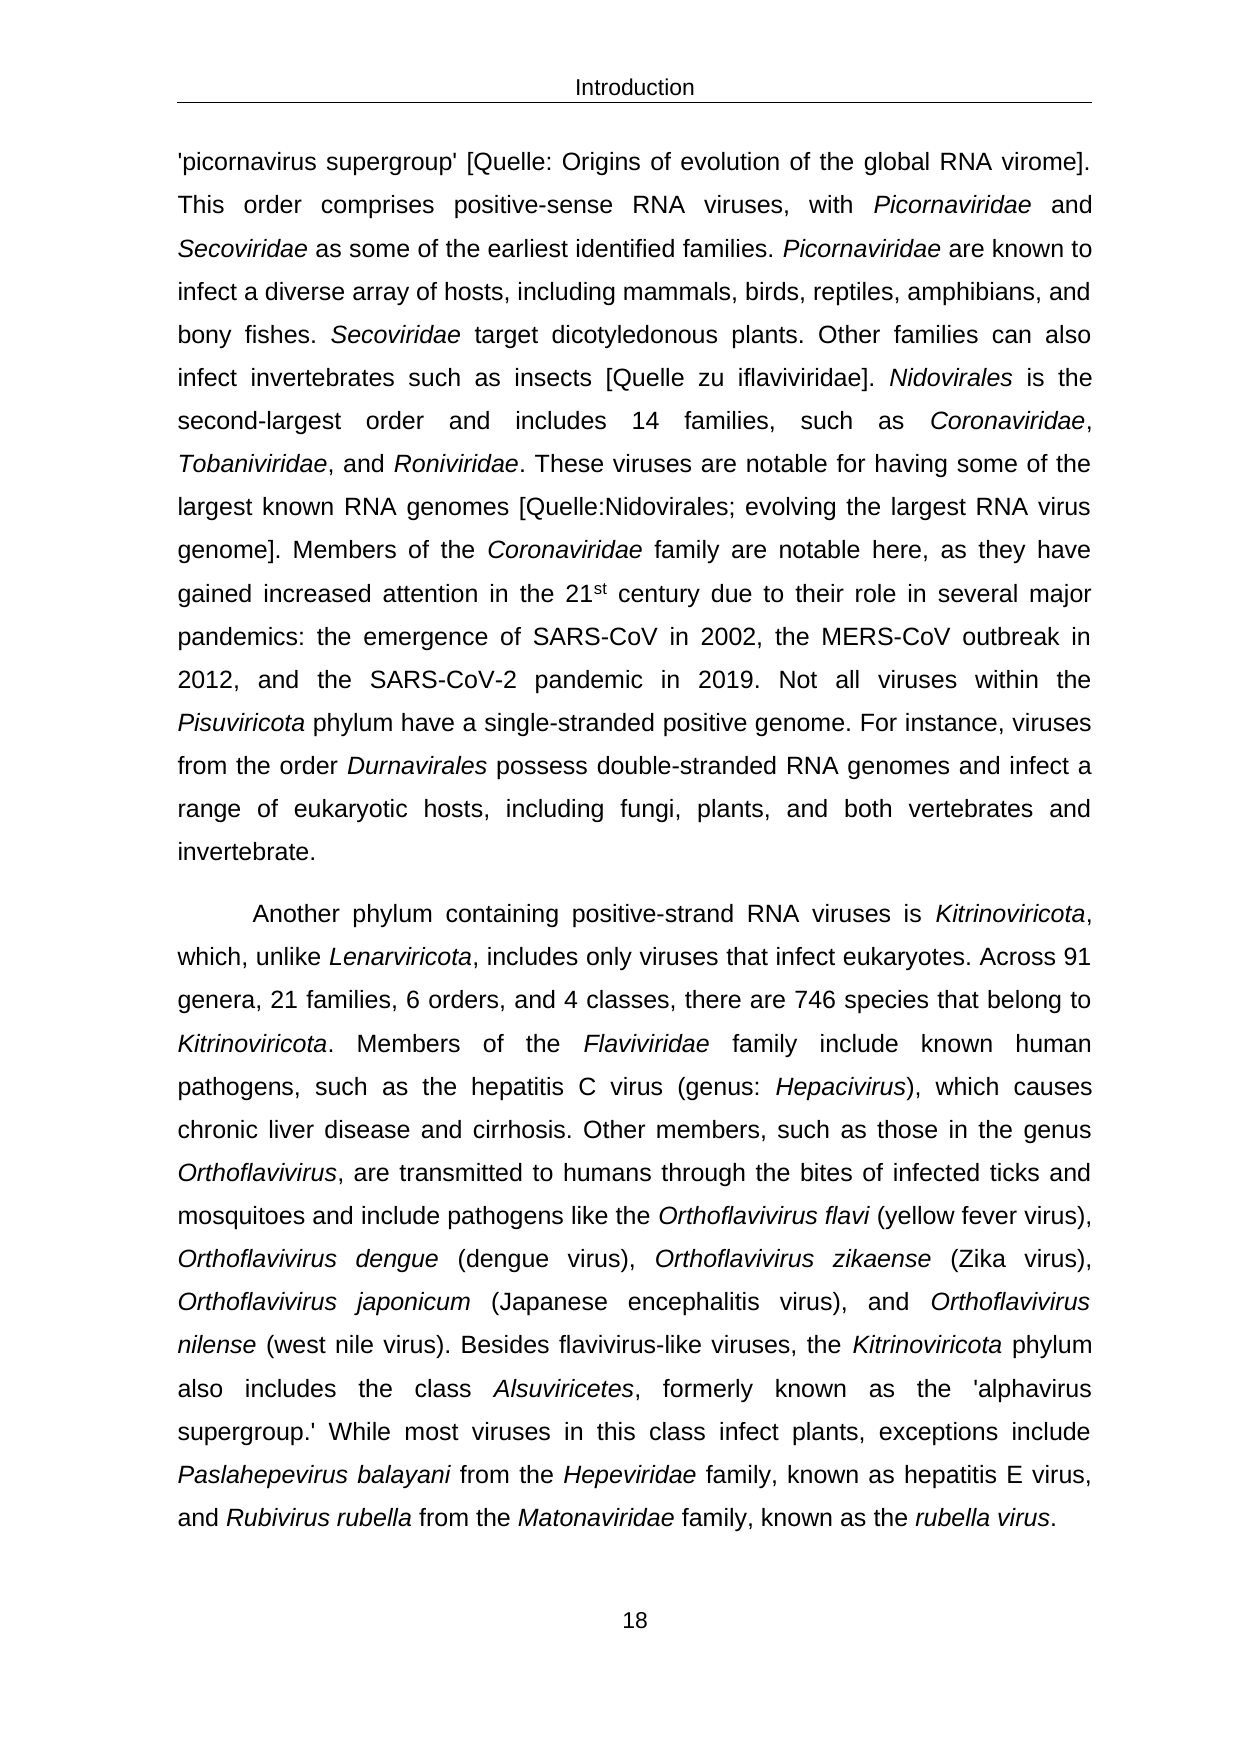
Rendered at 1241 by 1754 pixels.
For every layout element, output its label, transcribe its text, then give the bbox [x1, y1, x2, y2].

text Another phylum containing positive-strand RNA viruses is Kitrinoviricota, which, unlike Lenarviricota, includes only viruses that infect eukaryotes. Across 91 genera, 21 families, 6 orders, and 4 classes, there are 746 species that belong to Kitrinoviricota. Members of the Flaviviridae family include known human pathogens, such as the hepatitis C virus (genus: Hepacivirus), which causes chronic liver disease and cirrhosis. Other members, such as those in the genus Orthoflavivirus, are transmitted to humans through the bites of infected ticks and mosquitoes and include pathogens like the Orthoflavivirus flavi (yellow fever virus), Orthoflavivirus dengue (dengue virus), Orthoflavivirus zikaense (Zika virus), Orthoflavivirus japonicum (Japanese encephalitis virus), and Orthoflavivirus nilense (west nile virus). Besides flavivirus-like viruses, the Kitrinoviricota phylum also includes the class Alsuviricetes, formerly known as the 'alphavirus supergroup.' While most viruses in this class infect plants, exceptions include Paslahepevirus balayani from the Hepeviridae family, known as hepatitis E virus, and Rubivirus rubella from the Matonaviridae family, known as the rubella virus. [177, 899, 1092, 1532]
text 'picornavirus supergroup' [Quelle: Origins of evolution of the global RNA virome]. This order comprises positive-sense RNA viruses, with Picornaviridae and Secoviridae as some of the earliest identified families. Picornaviridae are known to infect a diverse array of hosts, including mammals, birds, reptiles, amphibians, and bony fishes. Secoviridae target dicotyledonous plants. Other families can also infect invertebrates such as insects [Quelle zu iflaviviridae]. Nidovirales is the second-largest order and includes 14 families, such as Coronaviridae, Tobaniviridae, and Roniviridae. These viruses are notable for having some of the largest known RNA genomes [Quelle:Nidovirales; evolving the largest RNA virus genome]. Members of the Coronaviridae family are notable here, as they have gained increased attention in the 21st century due to their role in several major pandemics: the emergence of SARS-CoV in 2002, the MERS-CoV outbreak in 2012, and the SARS-CoV-2 pandemic in 2019. Not all viruses within the Pisuviricota phylum have a single-stranded positive genome. For instance, viruses from the order Durnavirales possess double-stranded RNA genomes and infect a range of eukaryotic hosts, including fungi, plants, and both vertebrates and invertebrate. [177, 147, 1092, 866]
